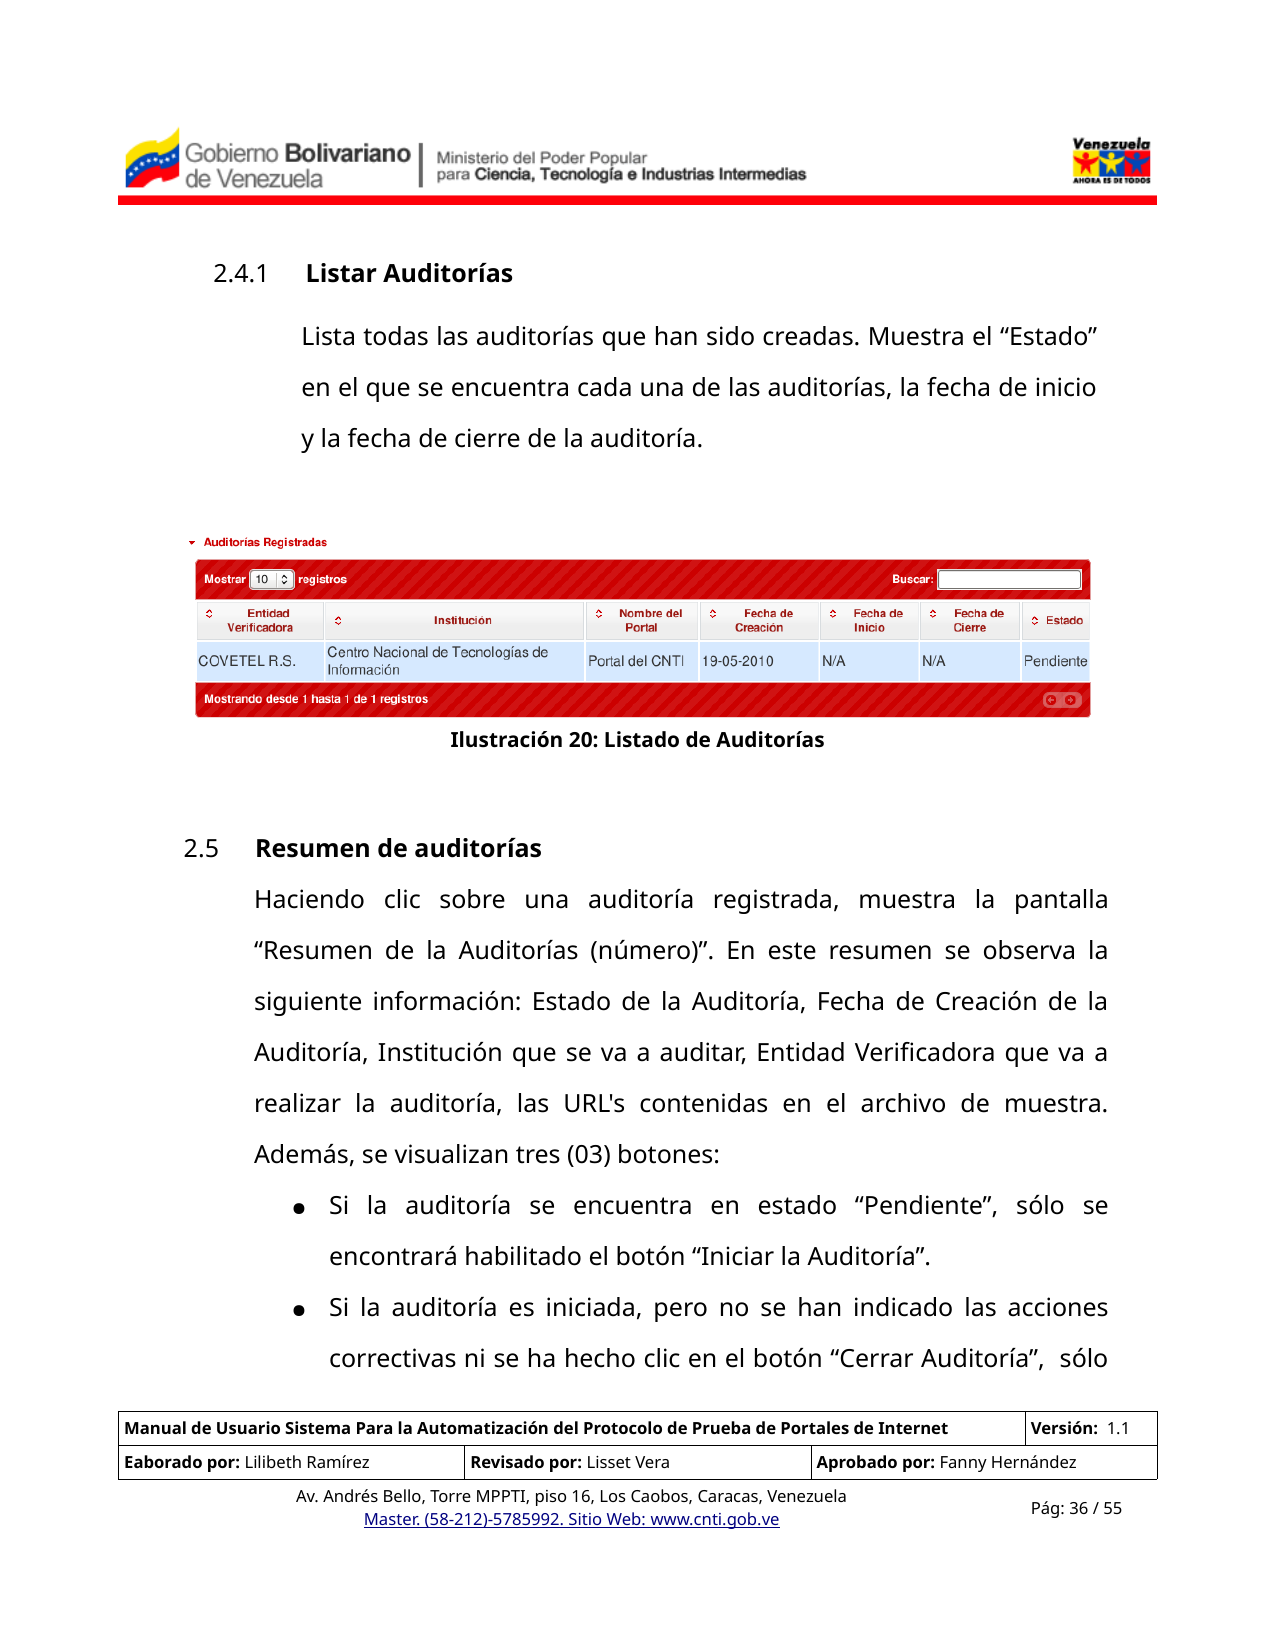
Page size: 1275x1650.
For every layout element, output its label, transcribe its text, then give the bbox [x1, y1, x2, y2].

list Si la auditoría es iniciada, pero no se han indicado las acciones correctivas ni se ha hecho clic en el botón “Cerrar Auditoría”, sólo [291, 1290, 1109, 1375]
text Ilustración 20: Listado de Auditorías [162, 535, 1113, 753]
subtitle Resumen de auditorías [118, 831, 1157, 864]
text Haciendo clic sobre una auditoría registrada, muestra la pantalla “Resumen de la Auditorías (número)”. En este resumen se observa la siguiente información: Estado de la Auditoría, Fecha de Creación de la Auditoría, Institución que se va a auditar, Entidad Verificadora que va a realizar la auditoría, las URL's contenidas en el archivo de muestra. Además, se visualizan tres (03) botones: [254, 882, 1109, 1171]
subtitle Listar Auditorías [118, 255, 1157, 289]
text Lista todas las auditorías que han sido creadas. Muestra el “Estado” en el que se encuentra cada una de las auditorías, la fecha de inicio y la fecha de cierre de la auditoría. [301, 318, 1098, 454]
picture [183, 530, 1097, 725]
picture [118, 119, 1157, 205]
list Si la auditoría se encuentra en estado “Pendiente”, sólo se encontrará habilitado el botón “Iniciar la Auditoría”. [291, 1188, 1109, 1273]
